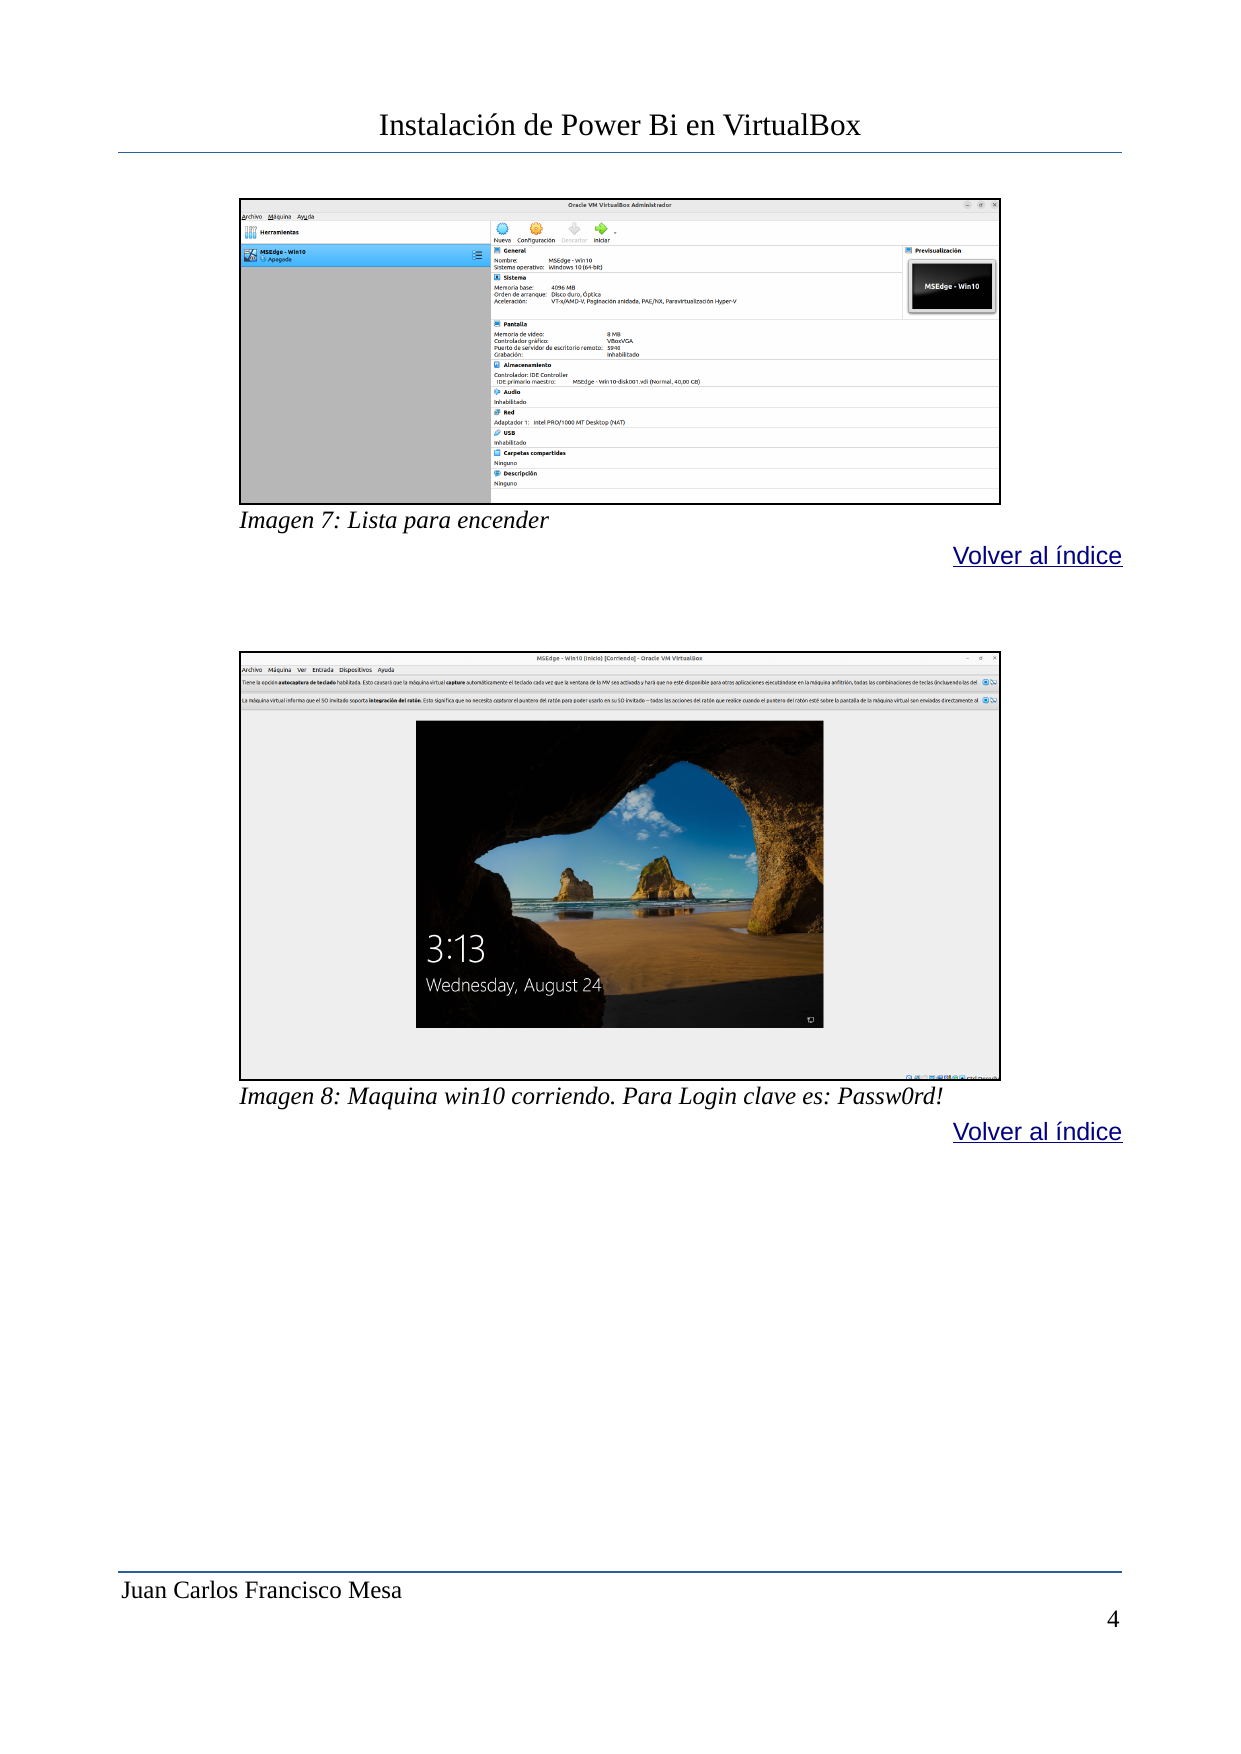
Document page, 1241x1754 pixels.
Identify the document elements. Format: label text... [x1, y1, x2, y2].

text Imagen 8: Maquina win10 corriendo. Para Login clave es: Passw0rd! [239, 1081, 1001, 1110]
text Volver al índice [118, 183, 1122, 569]
text Imagen 7: Lista para encender [239, 505, 1001, 533]
picture [241, 200, 999, 503]
text Volver al índice [118, 636, 1122, 1146]
picture [241, 653, 999, 1079]
